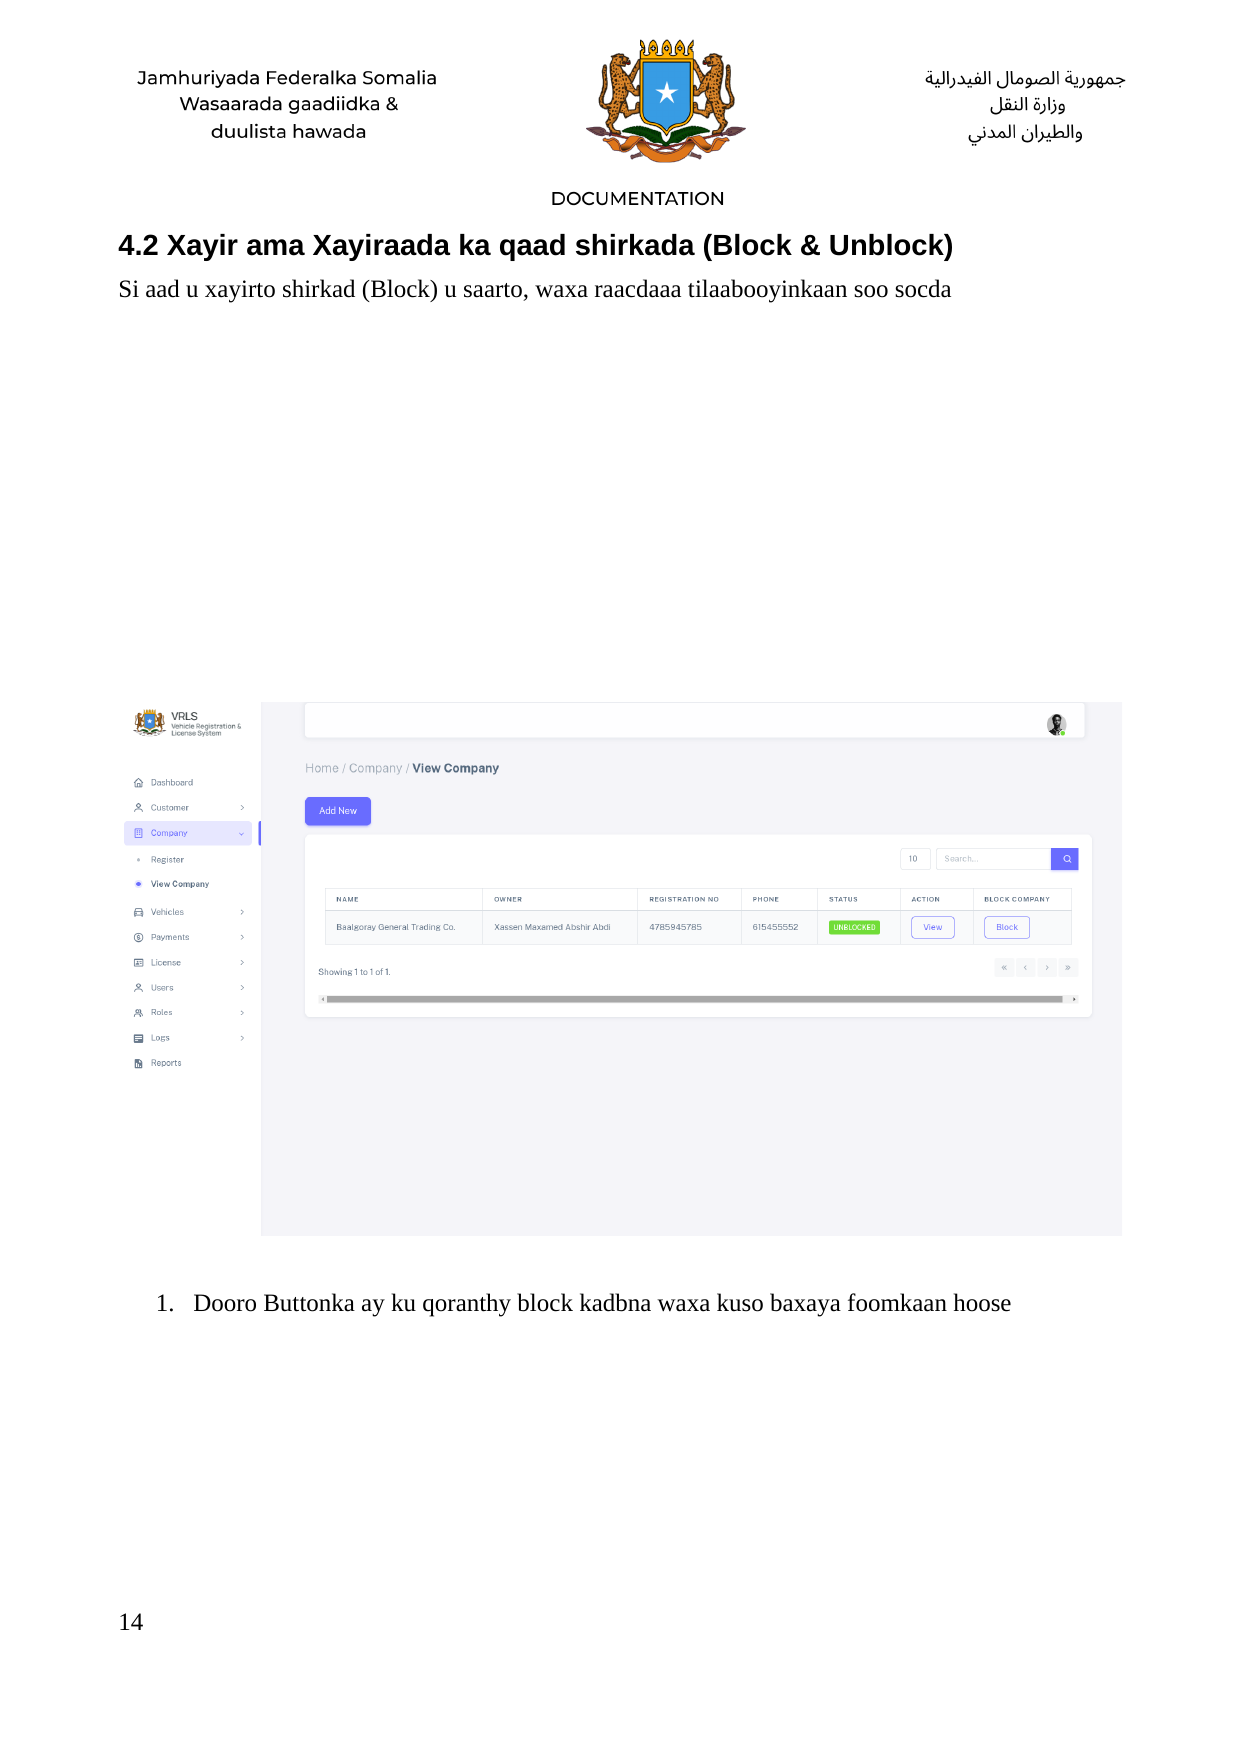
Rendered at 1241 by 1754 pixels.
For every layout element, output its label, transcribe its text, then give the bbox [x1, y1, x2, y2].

picture [118, 702, 1123, 1236]
list Dooro Buttonka ay ku qoranthy block kadbna waxa kuso baxaya foomkaan hoose [156, 1288, 1122, 1317]
text Si aad u xayirto shirkad (Block) u saarto, waxa raacdaaa tilaabooyinkaan soo socda [118, 274, 1122, 302]
subtitle 4.2 Xayir ama Xayiraada ka qaad shirkada (Block & Unblock) [118, 228, 1122, 261]
picture [118, 19, 1157, 228]
